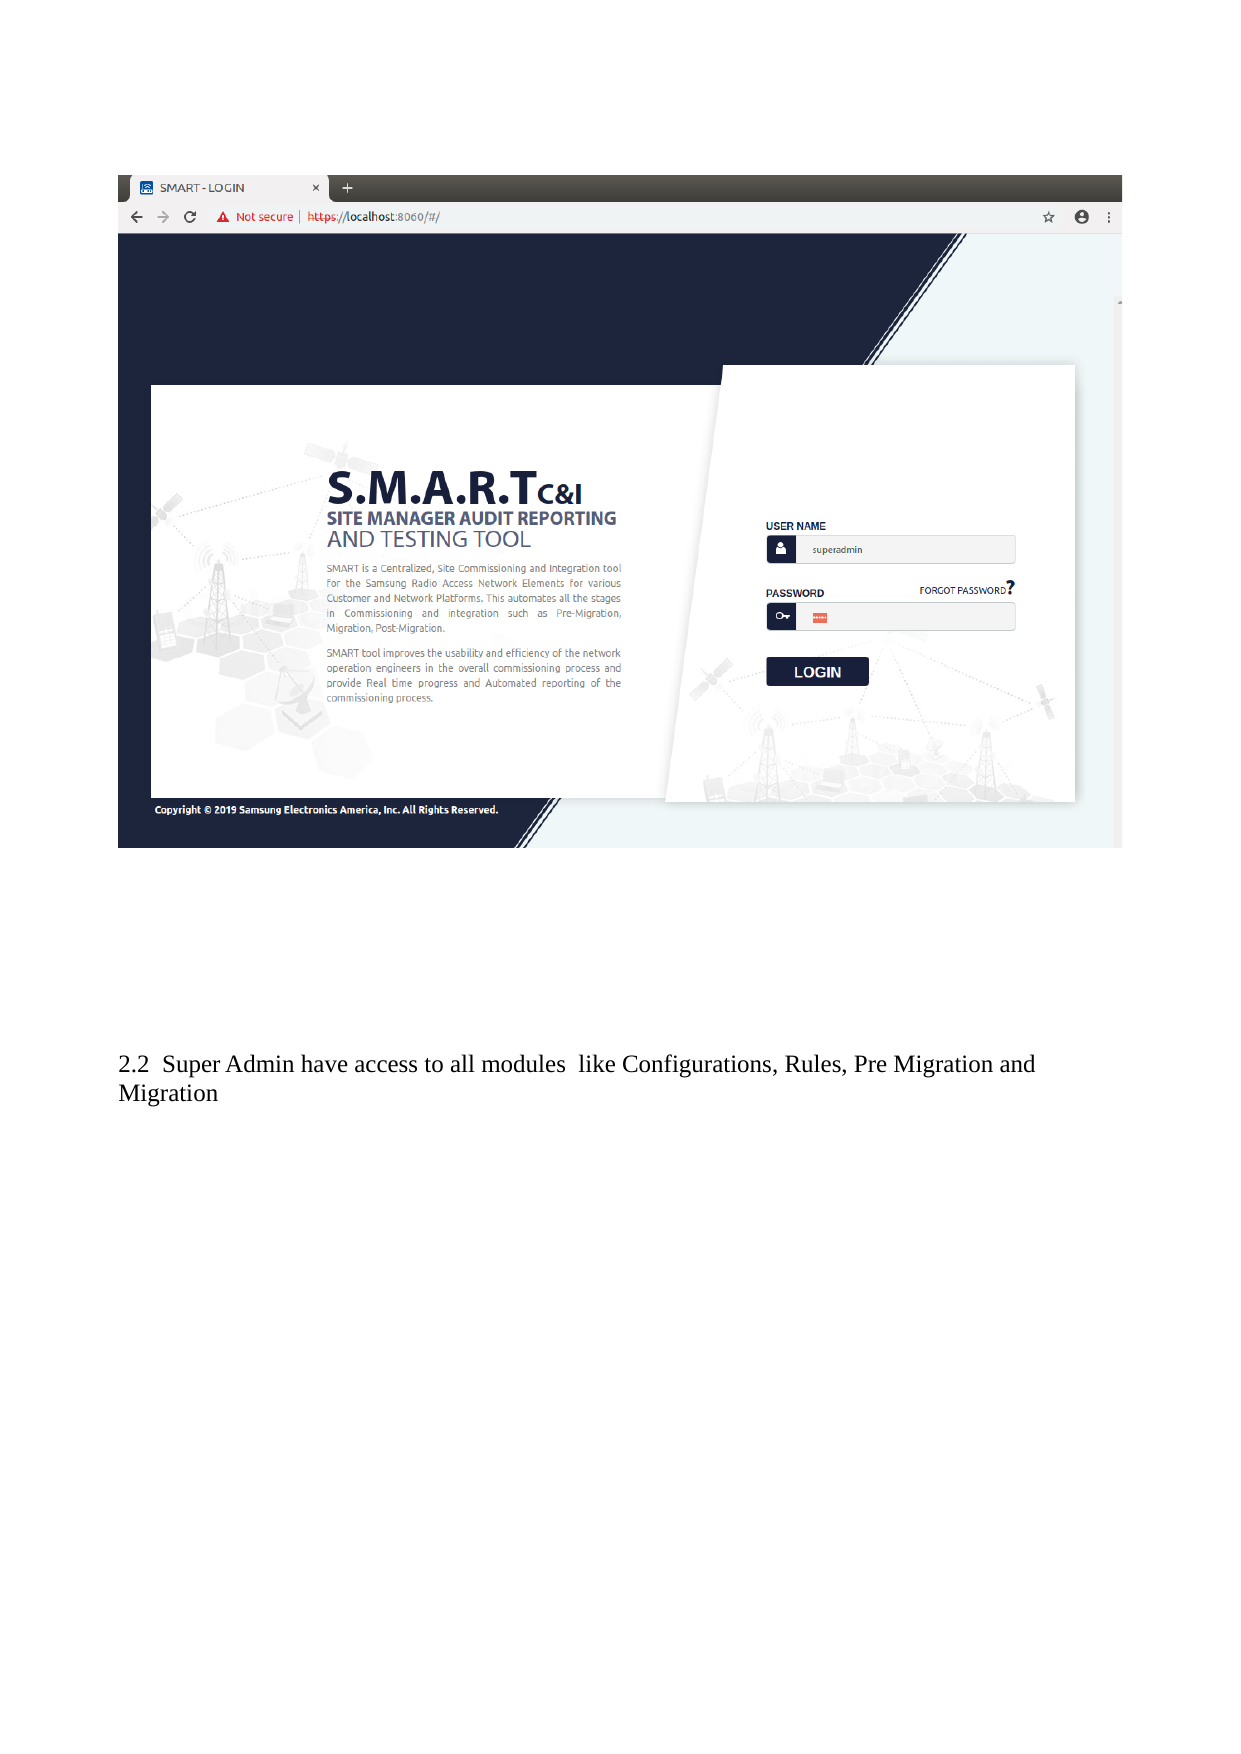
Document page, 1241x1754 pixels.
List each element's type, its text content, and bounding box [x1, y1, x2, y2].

text 2.2 Super Admin have access to all modules like Configurations, Rules, Pre Migration and Migration [118, 1049, 1122, 1107]
picture [118, 175, 1123, 848]
